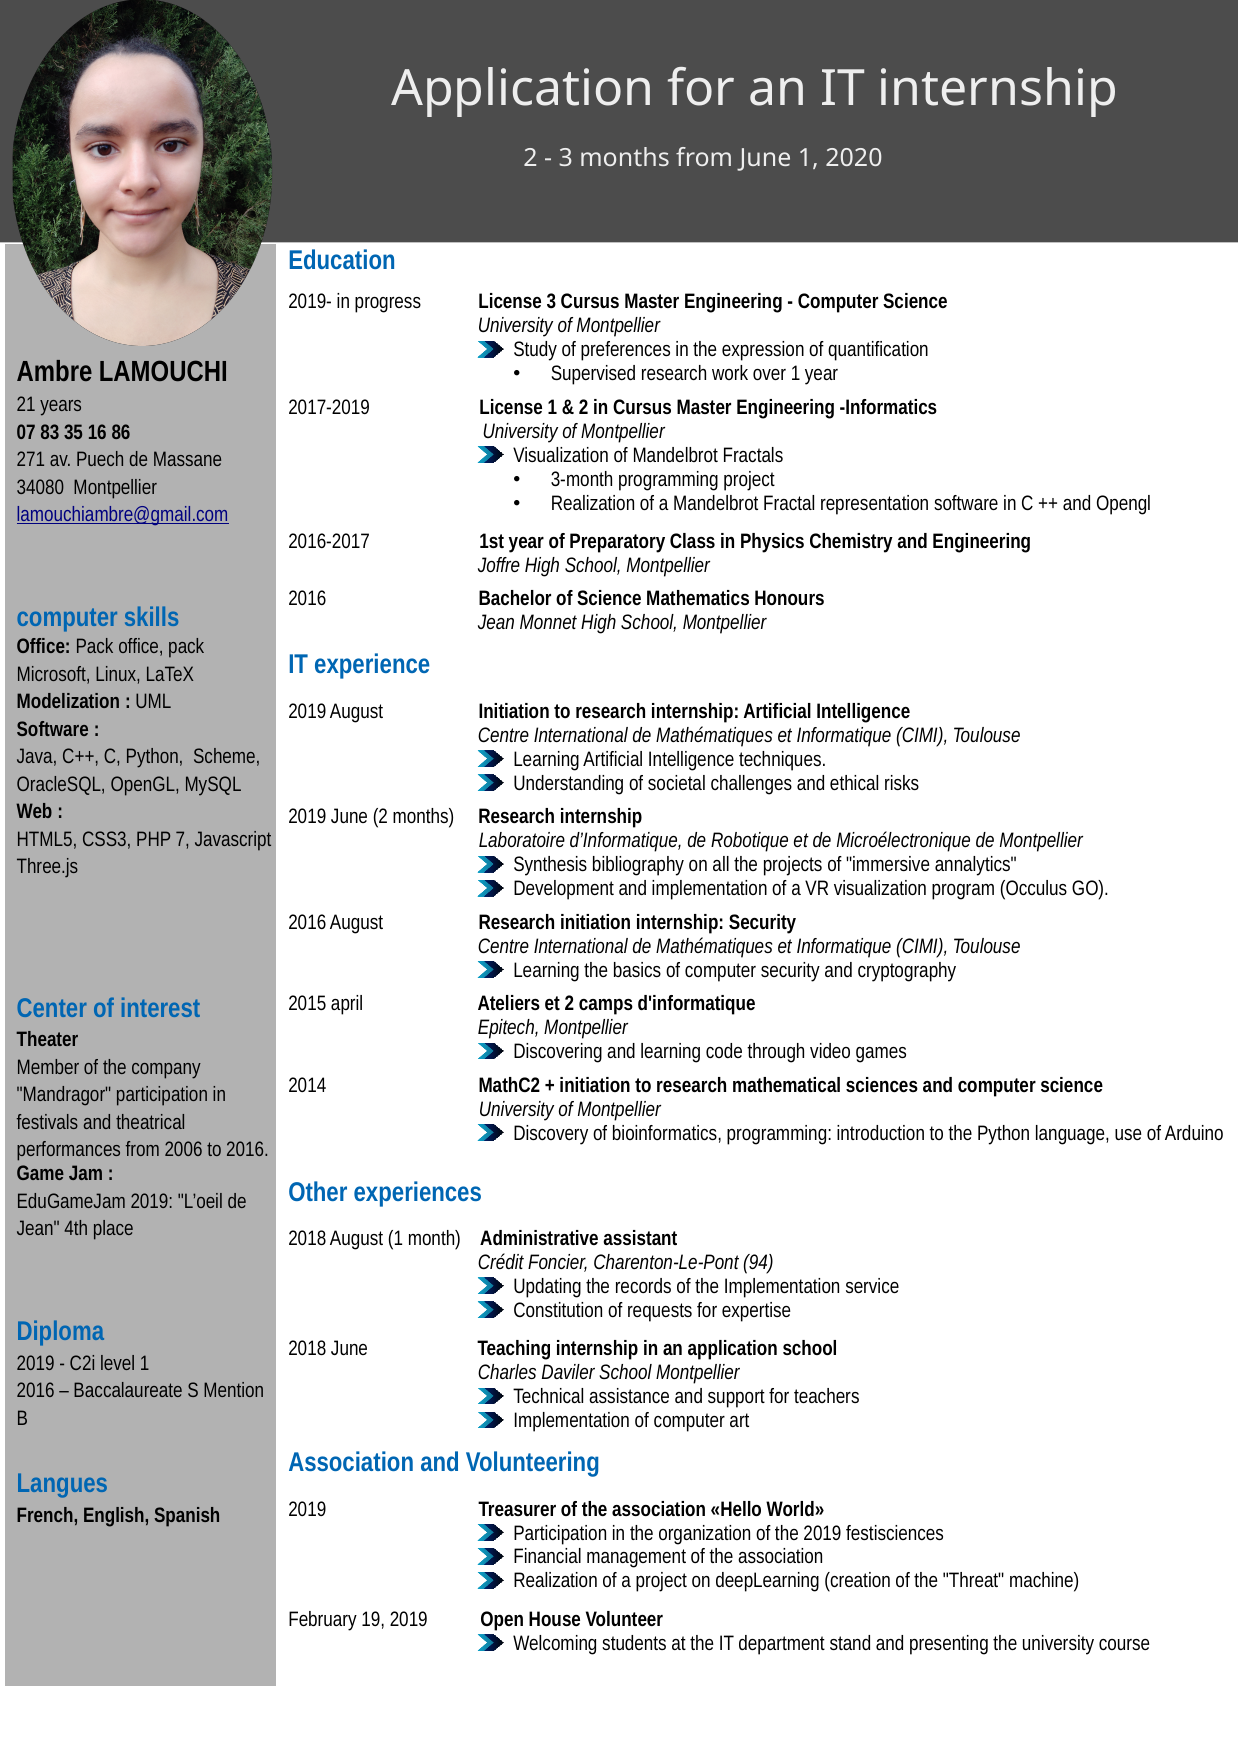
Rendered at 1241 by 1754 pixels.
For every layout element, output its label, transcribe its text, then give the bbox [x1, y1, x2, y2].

table_cell IT experience 2019 August Initiation to research internship: Artificial Intelligence Centre International de Mathématiques et Informatique (CIMI), Toulouse Learning Artificial Intelligence techniques. Understanding of societal challenges and ethical risks 2019 June (2 months) Research internship Laboratoire d’Informatique, de Robotique et de Microélectronique de Montpellier Synthesis bibliography on all the projects of "immersive annalytics" Development and implementation of a VR visualization program (Occulus GO). 2016 August Research initiation internship: Security Centre International de Mathématiques et Informatique (CIMI), Toulouse Learning the basics of computer security and cryptography 2015 april Ateliers et 2 camps d'informatique Epitech, Montpellier Discovering and learning code through video games 2014 MathC2 + initiation to research mathematical sciences and computer science University of Montpellier Discovery of bioinformatics, programming: introduction to the Python language, use of Arduino [276, 634, 1233, 1161]
table_header Education 2019- in progress License 3 Cursus Master Engineering - Computer Science University of Montpellier Study of preferences in the expression of quantification Supervised research work over 1 year 2017-2019 License 1 & 2 in Cursus Master Engineering -Informatics University of Montpellier Visualization of Mandelbrot Fractals 3-month programming project Realization of a Mandelbrot Fractal representation software in C ++ and Opengl 2016-2017 1st year of Preparatory Class in Physics Chemistry and Engineering Joffre High School, Montpellier 2016 Bachelor of Science Mathematics Honours Jean Monnet High School, Montpellier [276, 244, 1233, 634]
picture [12, 0, 273, 347]
table_cell Game Jam : EduGameJam 2019: "L’oeil de Jean" 4th place Diploma 2019 - C2i level 1 2016 – Baccalaureate S Mention B [5, 1161, 276, 1432]
table_cell Association and Volunteering 2019 Treasurer of the association «Hello World» Participation in the organization of the 2019 festisciences Financial management of the association Realization of a project on deepLearning (creation of the "Threat" machine) February 19, 2019 Open House Volunteer Welcoming students at the IT department stand and presenting the university course [276, 1432, 1233, 1686]
table_cell Other experiences 2018 August (1 month) Administrative assistant Crédit Foncier, Charenton-Le-Pont (94) Updating the records of the Implementation service Constitution of requests for expertise 2018 June Teaching internship in an application school Charles Daviler School Montpellier Technical assistance and support for teachers Implementation of computer art [276, 1161, 1233, 1432]
table_cell Langues French, English, Spanish [5, 1432, 276, 1686]
table_cell Office: Pack office, pack Microsoft, Linux, LaTeX Modelization : UML Software : Java, C++, C, Python, Scheme, OracleSQL, OpenGL, MySQL Web : HTML5, CSS3, PHP 7, Javascript Three.js Center of interest Theater Member of the company "Mandragor" participation in festivals and theatrical performances from 2006 to 2016. [5, 634, 276, 1161]
table_header Ambre LAMOUCHI 21 years 07 83 35 16 86 271 av. Puech de Massane 34080 Montpellier lamouchiambre@gmail.com computer skills [5, 244, 276, 634]
